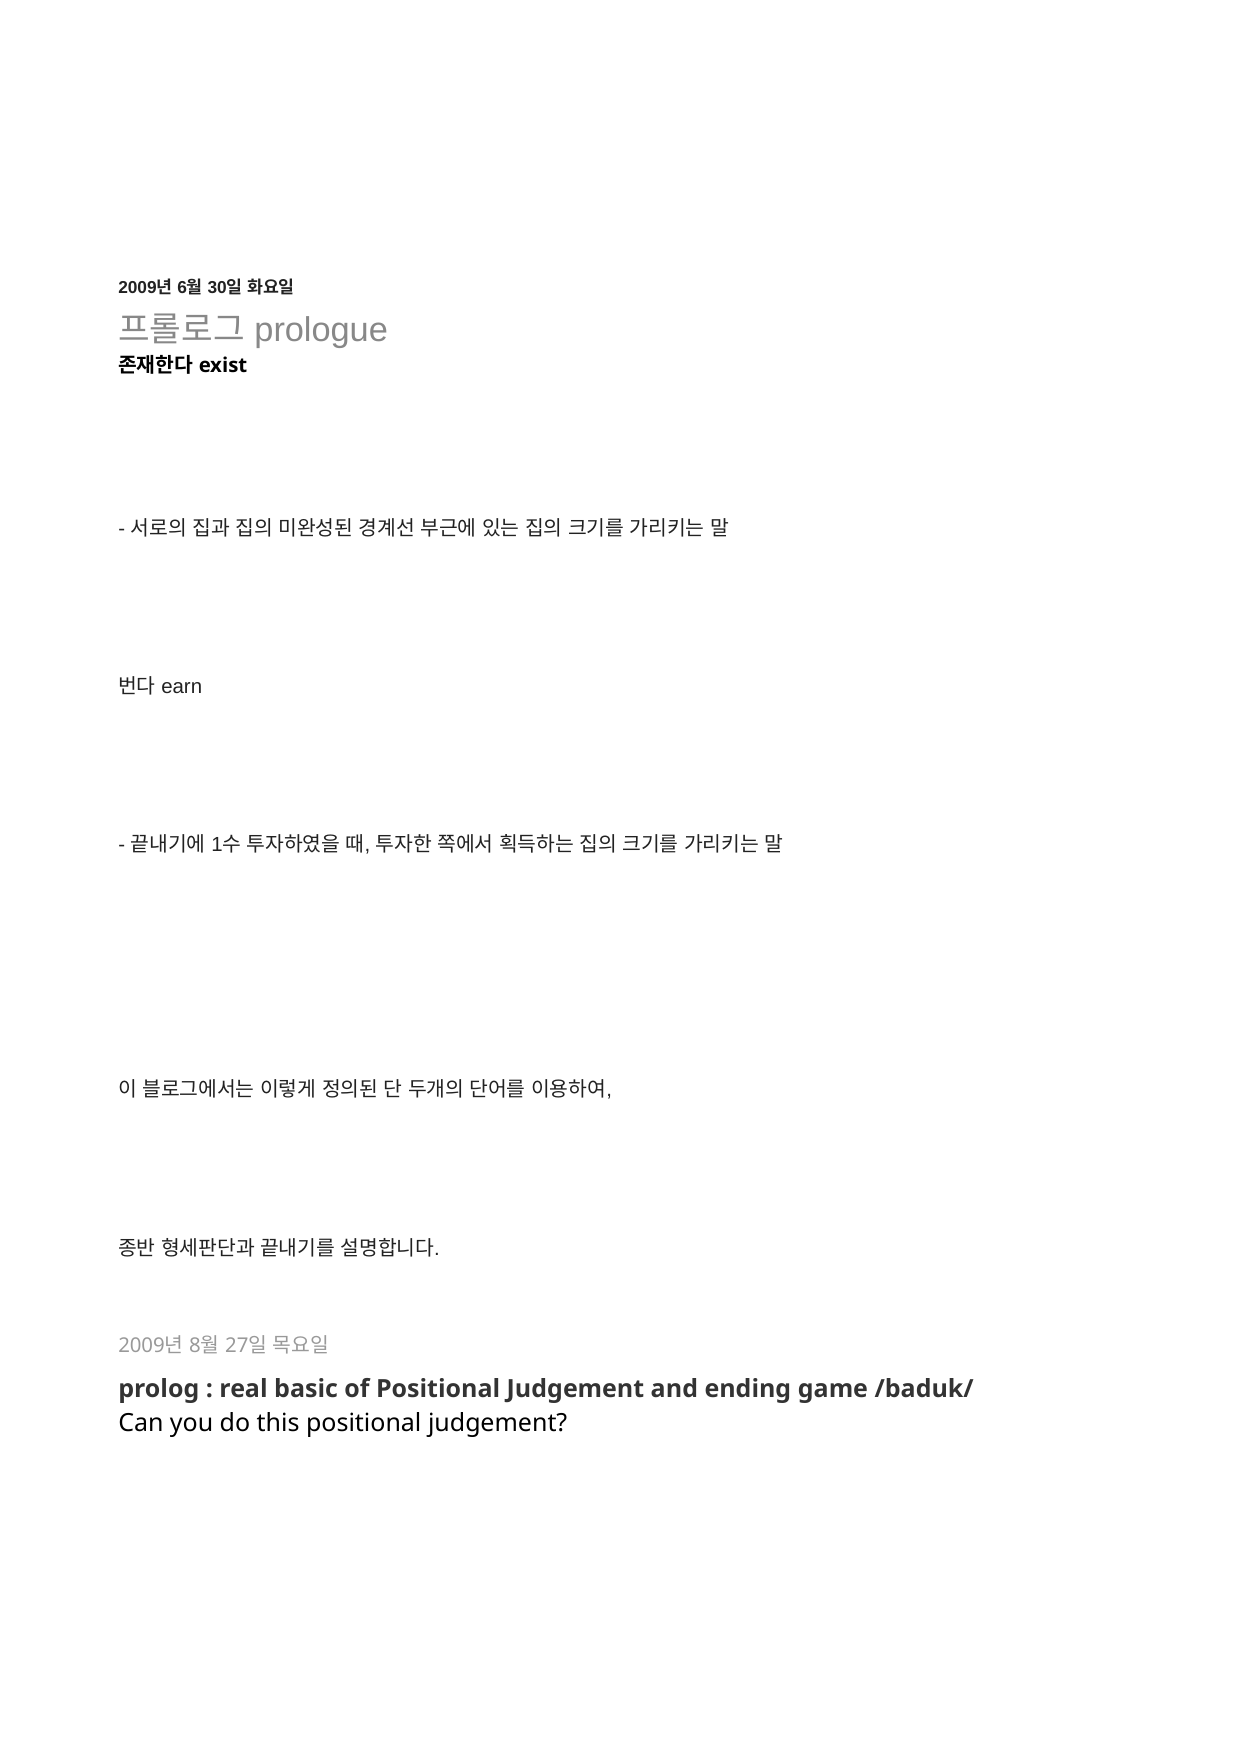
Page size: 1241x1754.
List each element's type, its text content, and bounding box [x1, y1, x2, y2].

subtitle 2009년 6월 30일 화요일 [118, 277, 1122, 297]
subtitle 2009년 8월 27일 목요일 [118, 1328, 1122, 1358]
text - 끝내기에 1수 투자하였을 때, 투자한 쪽에서 획득하는 집의 크기를 가리키는 말 [118, 833, 1122, 856]
text Can you do this positional judgement? [118, 1404, 1122, 1438]
subtitle prolog : real basic of Positional Judgement and ending game /baduk/ [118, 1370, 1122, 1404]
subtitle 프롤로그 prologue [118, 309, 1122, 349]
text 종반 형세판단과 끝내기를 설명합니다. [118, 1236, 1122, 1259]
text 이 블로그에서는 이렇게 정의된 단 두개의 단어를 이용하여, [118, 1078, 1122, 1101]
text 존재한다 exist [118, 349, 1122, 378]
text - 서로의 집과 집의 미완성된 경계선 부근에 있는 집의 크기를 가리키는 말 [118, 516, 1122, 539]
text 번다 earn [118, 674, 1122, 698]
